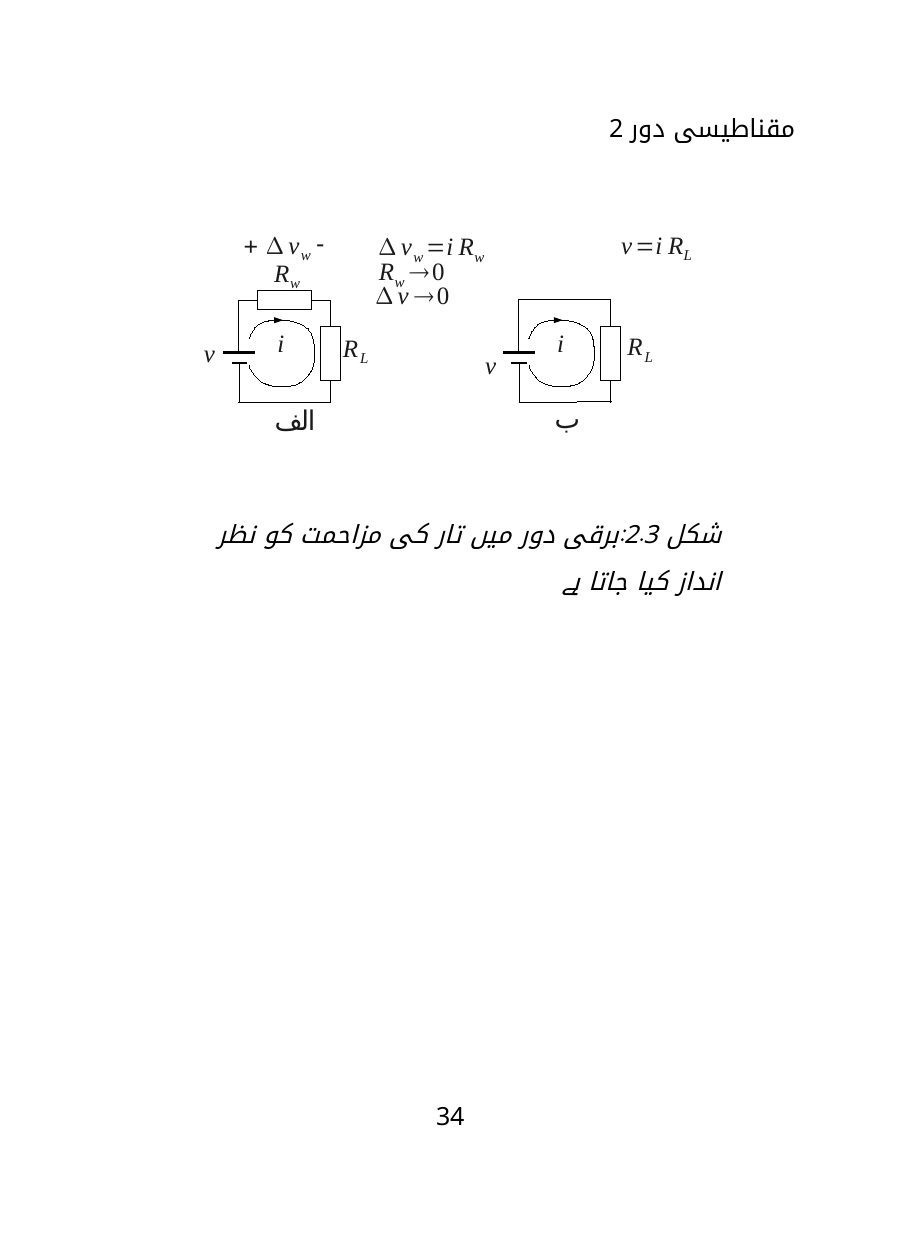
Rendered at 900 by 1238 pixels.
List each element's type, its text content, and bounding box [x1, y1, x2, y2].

text شکل 2.3:برقی دور میں تار کی مزاحمت کو نظر انداز کیا جاتا ہے [179, 195, 721, 606]
